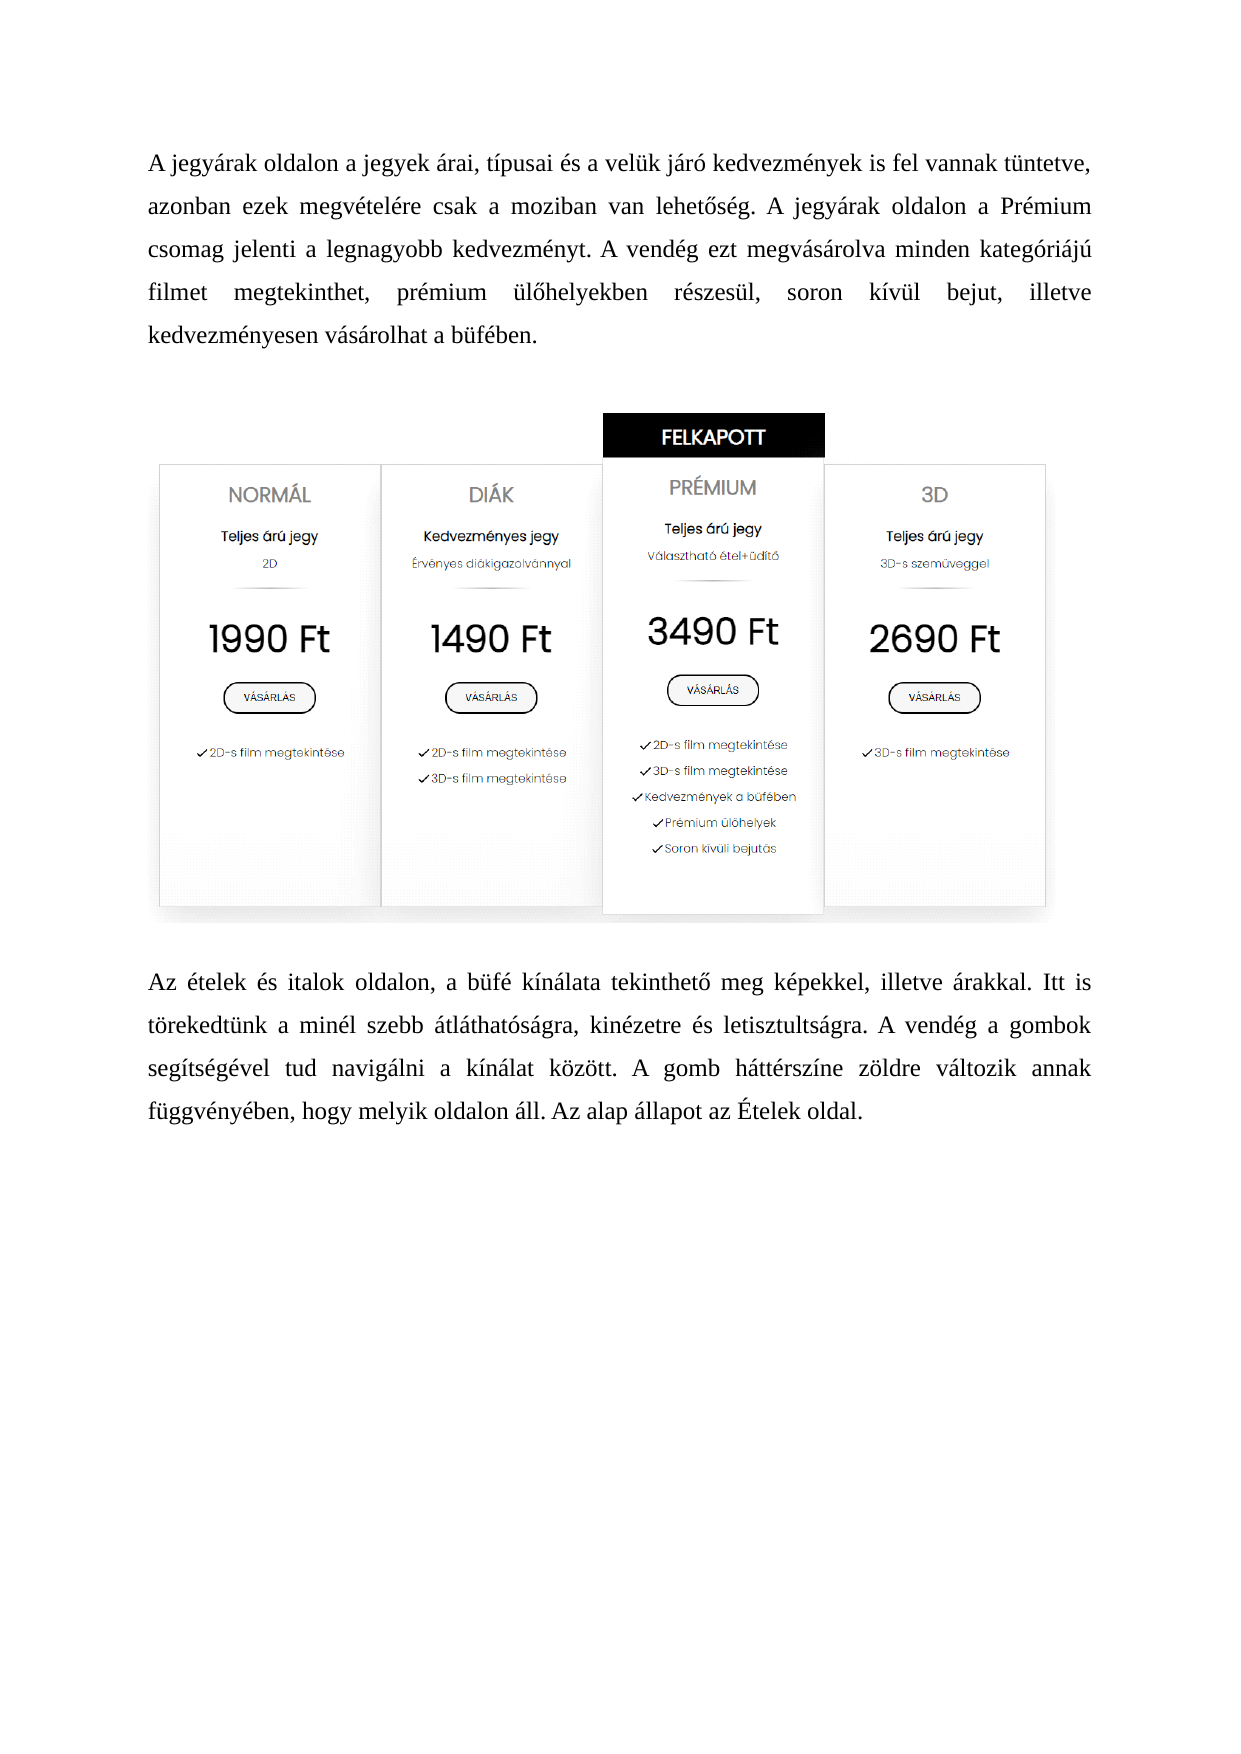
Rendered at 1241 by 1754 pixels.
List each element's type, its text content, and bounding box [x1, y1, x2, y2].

text Az ételek és italok oldalon, a büfé kínálata tekinthető meg képekkel, illetve árakkal. Itt is törekedtünk a minél szebb átláthatóságra, kinézetre és letisztultságra. A vendég a gombok segítségével tud navigálni a kínálat között. A gomb háttérszíne zöldre változik annak függvényében, hogy melyik oldalon áll. Az alap állapot az Ételek oldal. [148, 967, 1093, 1125]
text A jegyárak oldalon a jegyek árai, típusai és a velük járó kedvezmények is fel vannak tüntetve, azonban ezek megvételére csak a moziban van lehetőség. A jegyárak oldalon a Prémium csomag jelenti a legnagyobb kedvezményt. A vendég ezt megvásárolva minden kategóriájú filmet megtekinthet, prémium ülőhelyekben részesül, soron kívül bejut, illetve kedvezményesen vásárolhat a büfében. [148, 148, 1093, 349]
